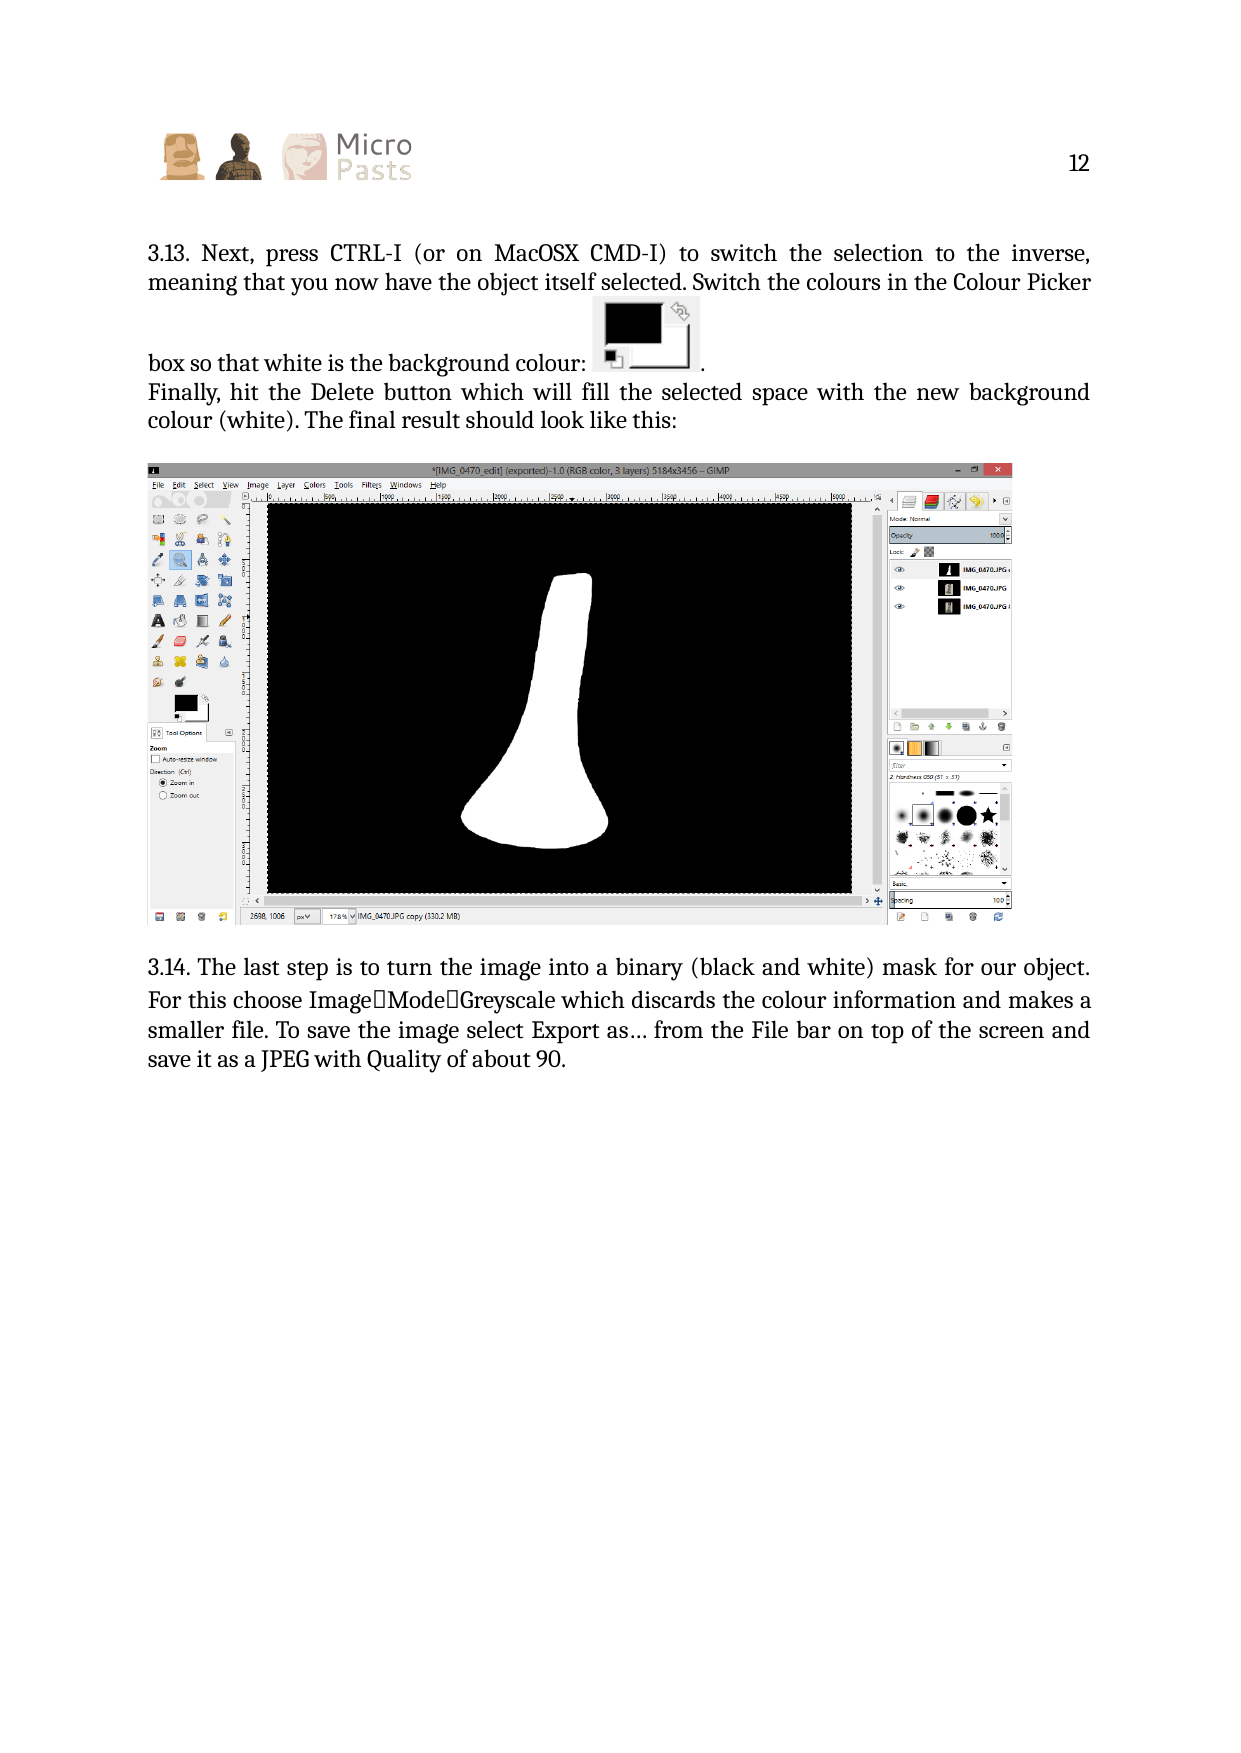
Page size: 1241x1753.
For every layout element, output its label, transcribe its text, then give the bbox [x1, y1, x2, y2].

text Finally, hit the Delete button which will fill the selected space with the new background colour (white). The final result should look like this: [148, 378, 1092, 435]
picture [592, 296, 700, 372]
text 3.14. The last step is to turn the image into a binary (black and white) mask for our object. For this choose ImageModeGreyscale which discards the colour information and makes a smaller file. To save the image select Export as… from the File bar on top of the screen and save it as a JPEG with Quality of about 90. [148, 953, 1092, 1073]
picture [147, 463, 1013, 925]
picture [147, 131, 423, 182]
text 3.13. Next, press CTRL-I (or on MacOSX CMD-I) to switch the selection to the inverse, meaning that you now have the object itself selected. Switch the colours in the Colour Picker box so that white is the background colour: . [148, 239, 1092, 378]
